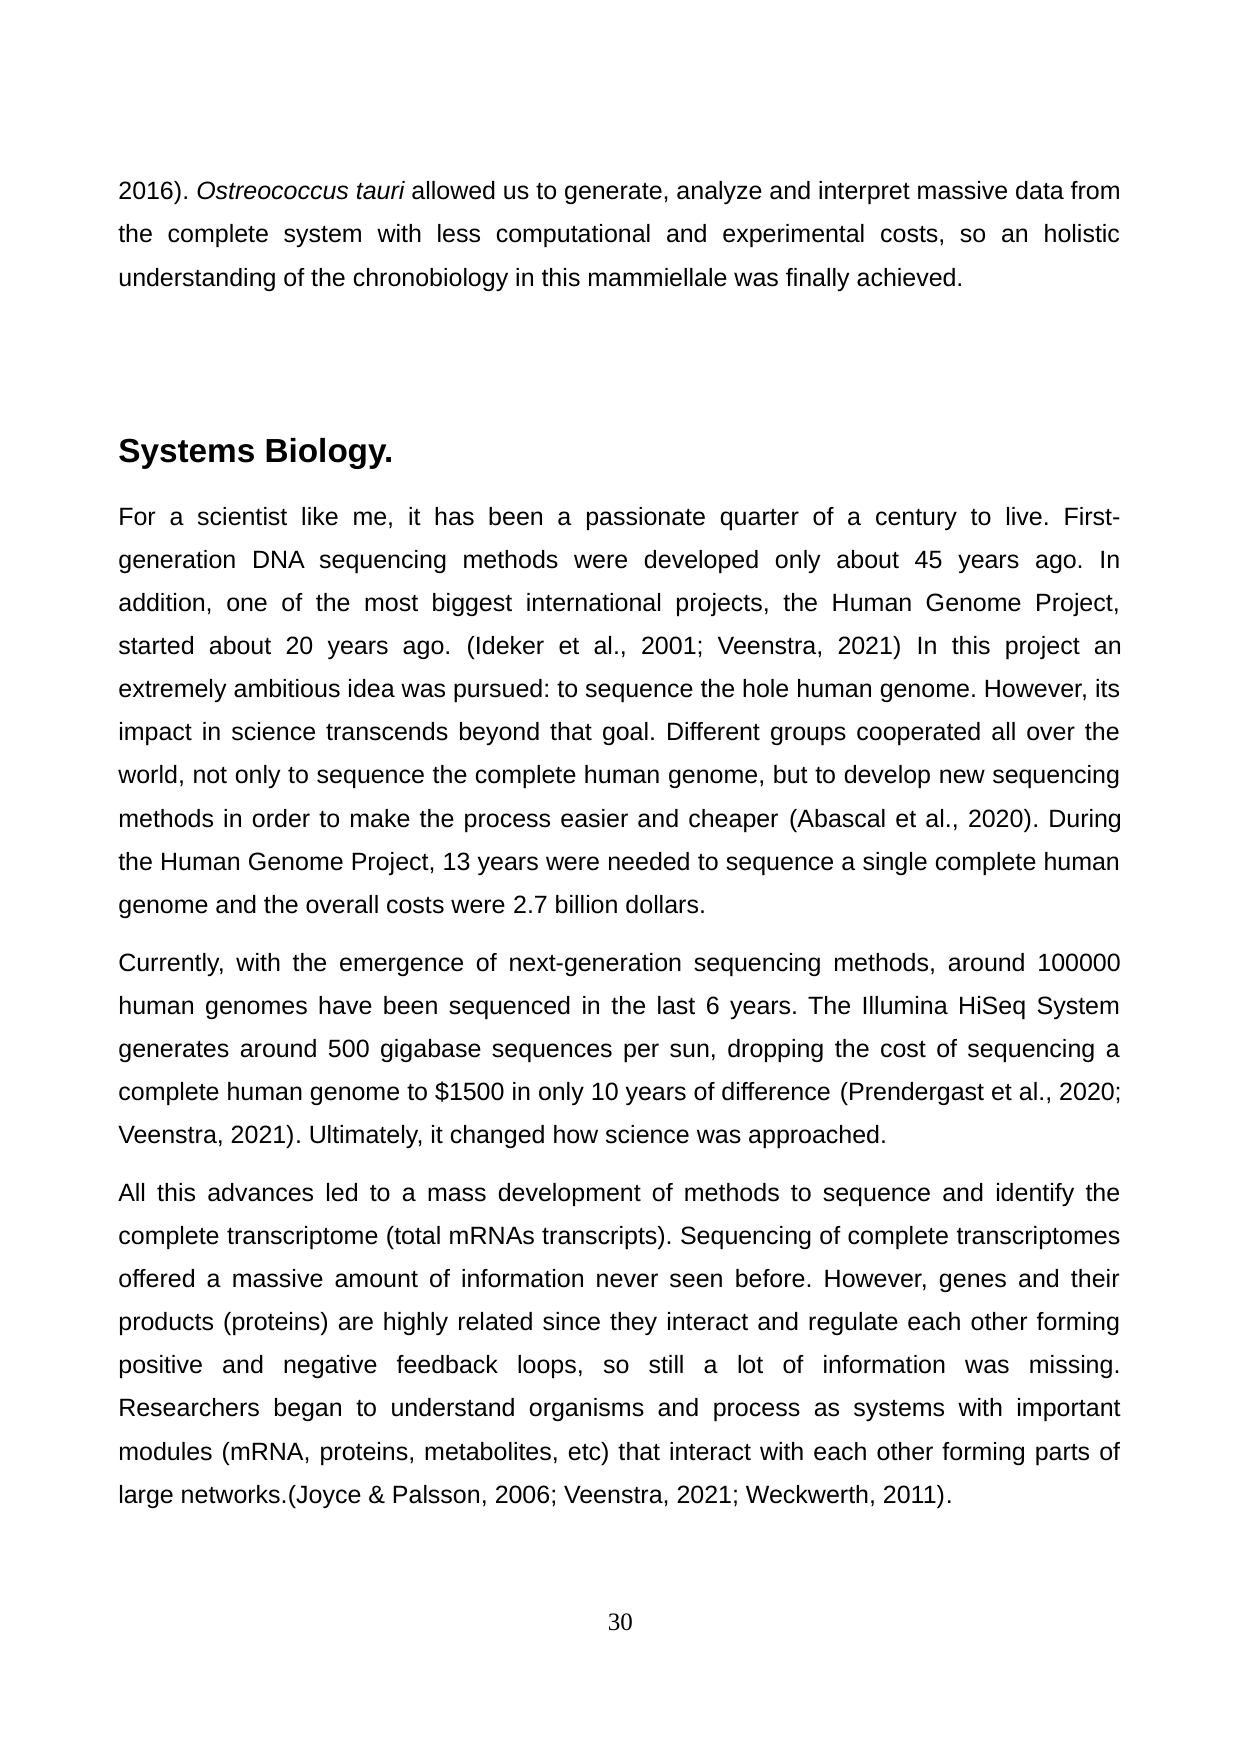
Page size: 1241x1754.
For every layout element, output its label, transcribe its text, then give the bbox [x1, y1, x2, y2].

text 2016)⁠. Ostreococcus tauri allowed us to generate, analyze and interpret massive data from the complete system with less computational and experimental costs, so an holistic understanding of the chronobiology in this mammiellale was finally achieved. [118, 176, 1122, 291]
text For a scientist like me, it has been a passionate quarter of a century to live. First-generation DNA sequencing methods were developed only about 45 years ago. In addition, one of the most biggest international projects, the Human Genome Project, started about 20 years ago. (Ideker et al., 2001; Veenstra, 2021)⁠ In this project an extremely ambitious idea was pursued: to sequence the hole human genome. However, its impact in science transcends beyond that goal. Different groups cooperated all over the world, not only to sequence the complete human genome, but to develop new sequencing methods in order to make the process easier and cheaper (Abascal et al., 2020)⁠. During the Human Genome Project, 13 years were needed to sequence a single complete human genome and the overall costs were 2.7 billion dollars. [118, 502, 1122, 918]
text All this advances led to a mass development of methods to sequence and identify the complete transcriptome (total mRNAs transcripts). Sequencing of complete transcriptomes offered a massive amount of information never seen before. However, genes and their products (proteins) are highly related since they interact and regulate each other forming positive and negative feedback loops, so still a lot of information was missing. Researchers began to understand organisms and process as systems with important modules (mRNA, proteins, metabolites, etc) that interact with each other forming parts of large networks.(Joyce & Palsson, 2006; Veenstra, 2021; Weckwerth, 2011)⁠. [118, 1178, 1122, 1508]
subtitle Systems Biology. [118, 432, 1122, 470]
text Currently, with the emergence of next-generation sequencing methods, around 100000 human genomes have been sequenced in the last 6 years. The Illumina HiSeq System generates around 500 gigabase sequences per sun, dropping the cost of sequencing a complete human genome to $1500 in only 10 years of difference (Prendergast et al., 2020; Veenstra, 2021)⁠. Ultimately, it changed how science was approached. [118, 947, 1122, 1149]
